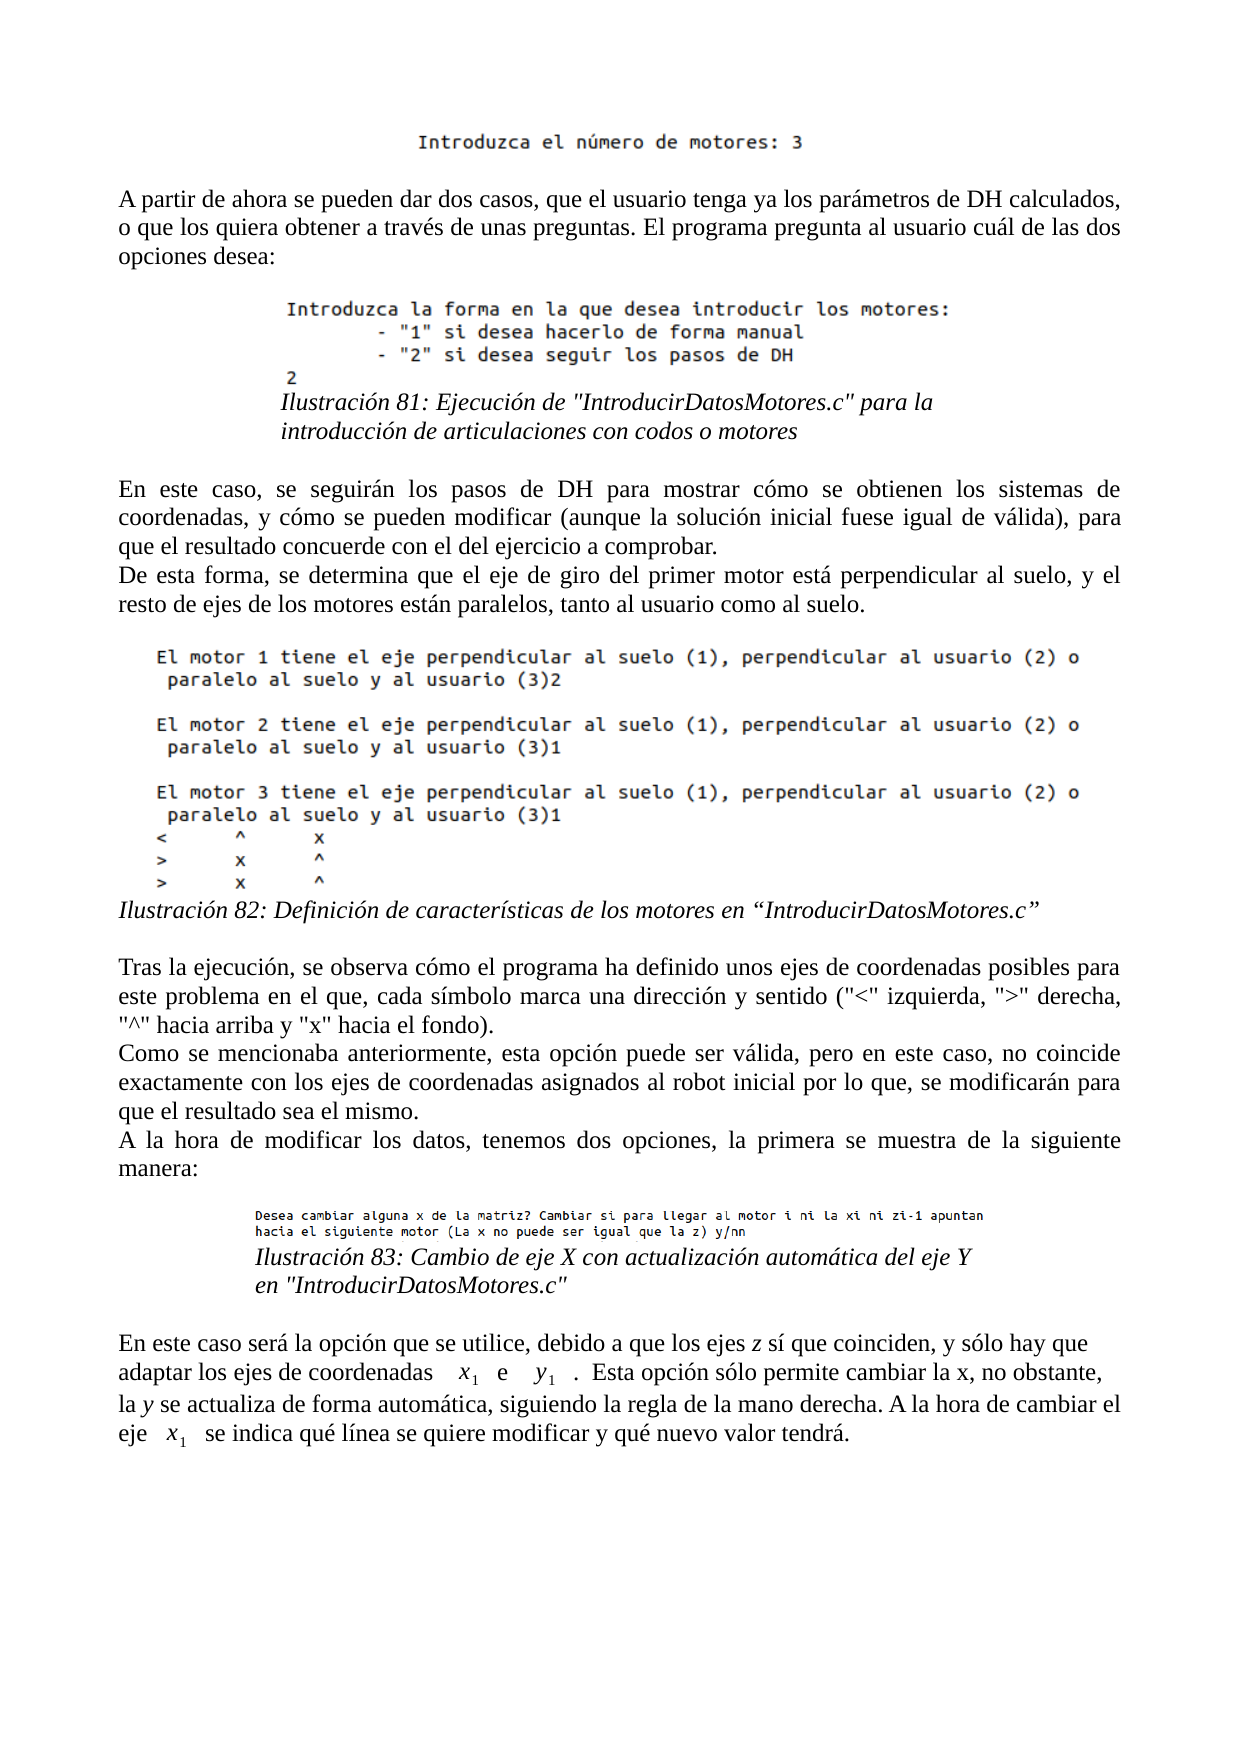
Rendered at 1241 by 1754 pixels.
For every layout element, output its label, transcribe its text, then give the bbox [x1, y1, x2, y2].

text Tras la ejecución, se observa cómo el programa ha definido unos ejes de coordenadas posibles para este problema en el que, cada símbolo marca una dirección y sentido ("<" izquierda, ">" derecha, "^" hacia arriba y "x" hacia el fondo). [118, 952, 1122, 1038]
text Como se mencionaba anteriormente, esta opción puede ser válida, pero en este caso, no coincide exactamente con los ejes de coordenadas asignados al robot inicial por lo que, se modificarán para que el resultado sea el mismo. [118, 1038, 1122, 1125]
text A la hora de modificar los datos, tenemos dos opciones, la primera se muestra de la siguiente manera: [118, 1125, 1122, 1182]
picture [254, 1211, 986, 1242]
text Ilustración 81: Ejecución de "IntroducirDatosMotores.c" para la introducción de articulaciones con codos o motores [280, 311, 960, 445]
text Ilustración 82: Definición de características de los motores en “IntroducirDatosMotores.c” [118, 659, 1122, 923]
text De esta forma, se determina que el eje de giro del primer motor está perpendicular al suelo, y el resto de ejes de los motores están paralelos, tanto al usuario como al suelo. [118, 560, 1122, 617]
text En este caso, se seguirán los pasos de DH para mostrar cómo se obtienen los sistemas de coordenadas, y cómo se pueden modificar (aunque la solución inicial fuese igual de válida), para que el resultado concuerde con el del ejercicio a comprobar. [118, 474, 1122, 560]
picture [155, 646, 1086, 895]
text A partir de ahora se pueden dar dos casos, que el usuario tenga ya los parámetros de DH calculados, o que los quiera obtener a través de unas preguntas. El programa pregunta al usuario cuál de las dos opciones desea: [118, 184, 1122, 270]
text En este caso será la opción que se utilice, debido a que los ejes z sí que coinciden, y sólo hay que adaptar los ejes de coordenadas e . Esta opción sólo permite cambiar la x, no obstante, la y se actualiza de forma automática, siguiendo la regla de la mano derecha. A la hora de cambiar el ejese indica qué línea se quiere modificar y qué nuevo valor tendrá. [118, 1328, 1122, 1450]
picture [285, 298, 955, 388]
picture [418, 131, 822, 155]
text Ilustración 83: Cambio de eje X con actualización automática del eje Y en "IntroducirDatosMotores.c" [255, 1242, 986, 1299]
